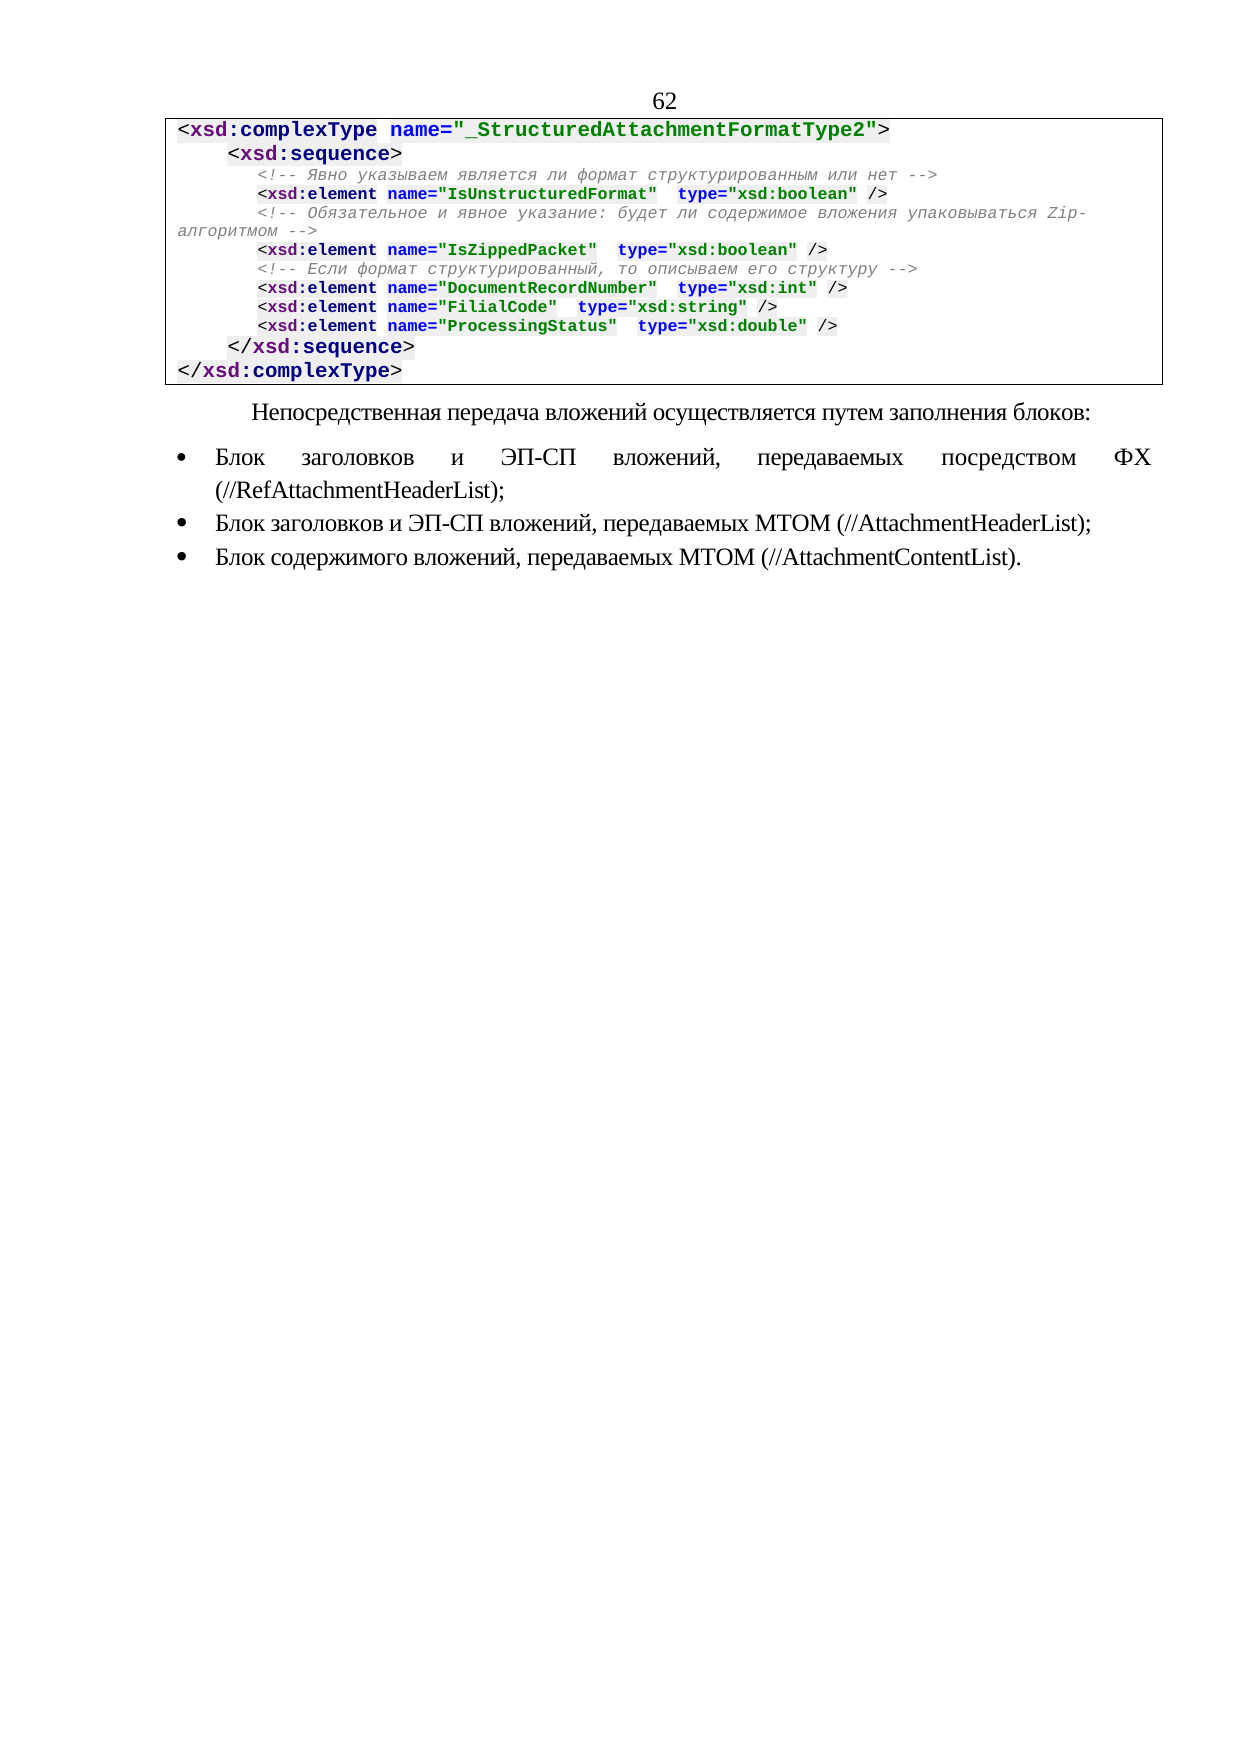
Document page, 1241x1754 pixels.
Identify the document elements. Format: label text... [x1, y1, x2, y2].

list Блок содержимого вложений, передаваемых МТОМ (//AttachmentContentList). [177, 542, 1152, 570]
list Блок заголовков и ЭП-СП вложений, передаваемых посредством ФХ (//RefAttachmentHeaderList); [177, 442, 1152, 504]
list Блок заголовков и ЭП-СП вложений, передаваемых МТОМ (//AttachmentHeaderList); [177, 508, 1152, 537]
text Непосредственная передача вложений осуществляется путем заполнения блоков: [177, 397, 1152, 426]
